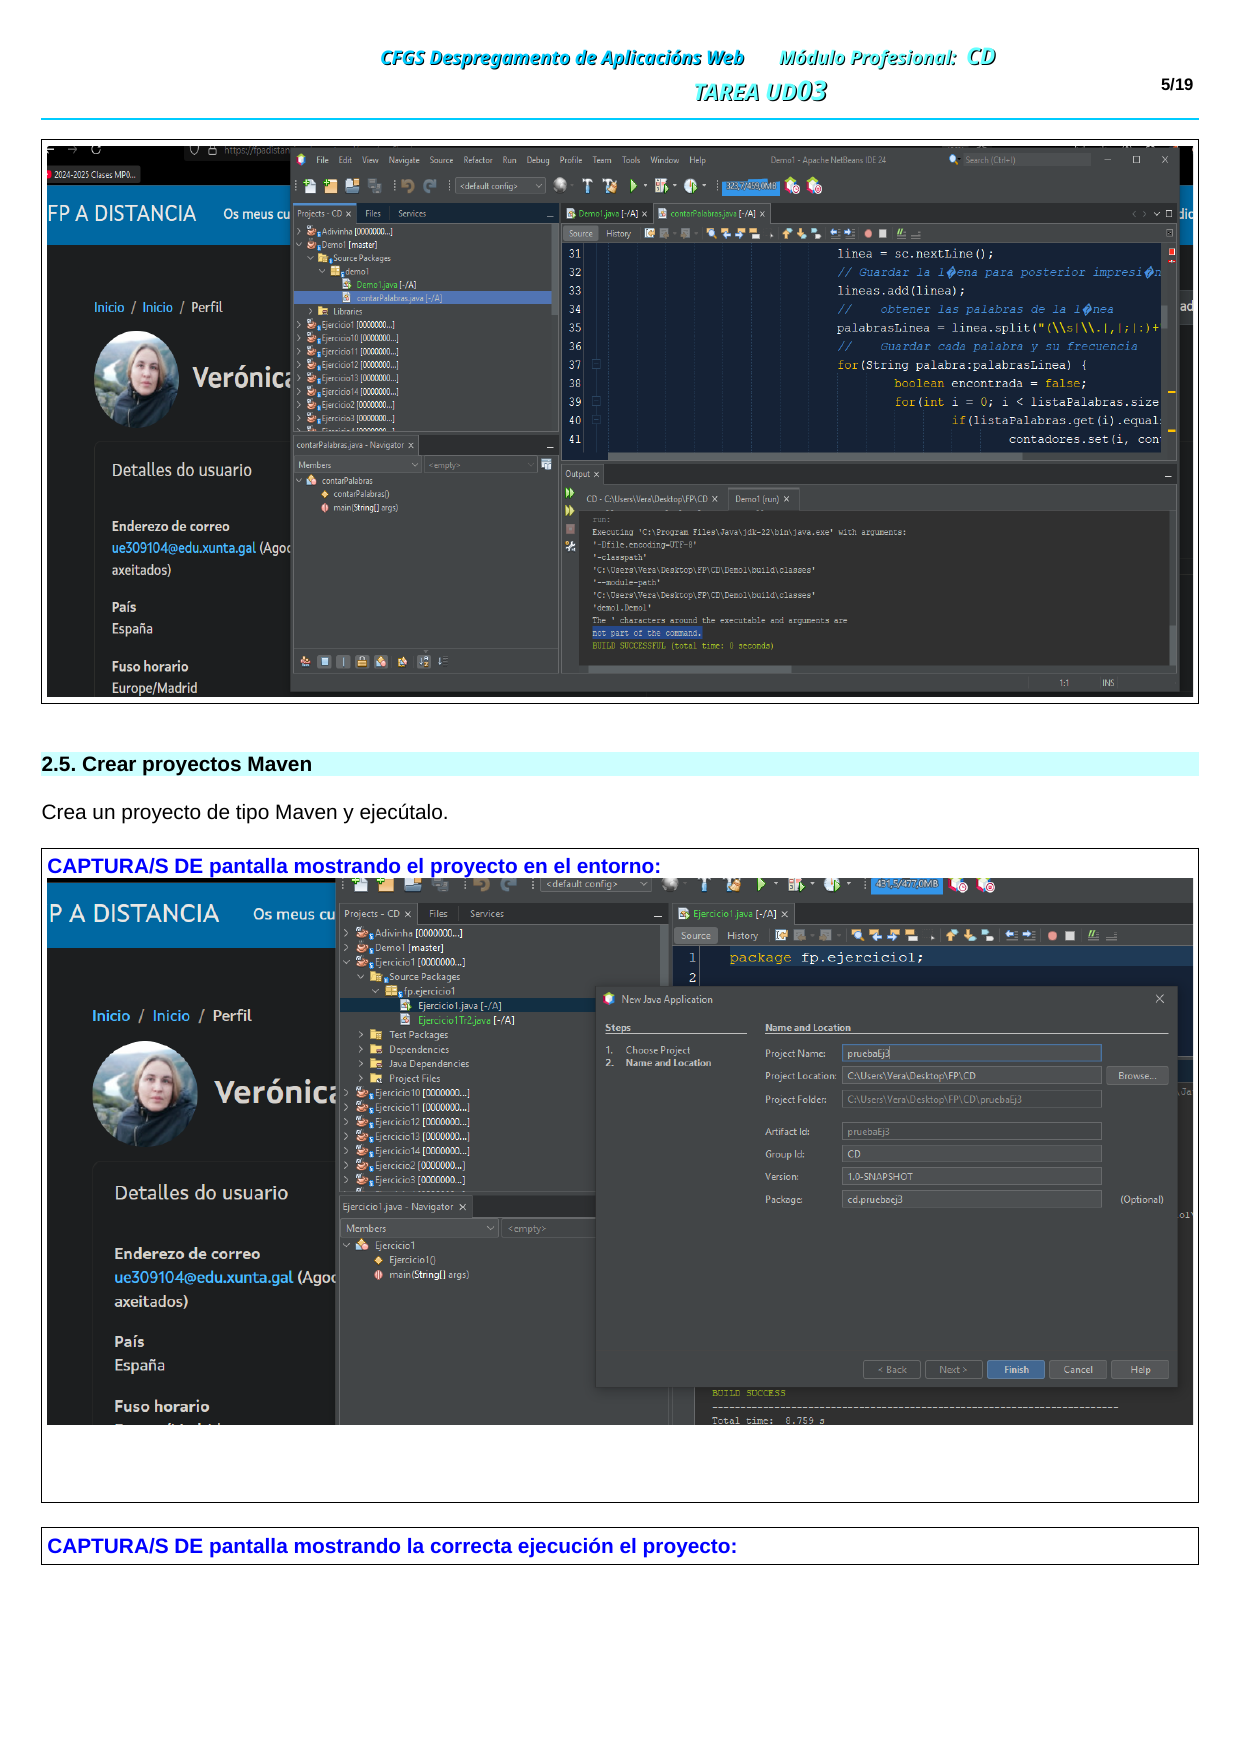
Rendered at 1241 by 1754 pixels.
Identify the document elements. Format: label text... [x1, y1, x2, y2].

text 2.5. Crear proyectos Maven [41, 752, 1199, 776]
table_header CAPTURA/S DE pantalla mostrando el proyecto en el entorno: [42, 849, 1198, 1502]
text Crea un proyecto de tipo Maven y ejecútalo. [41, 800, 1199, 824]
picture [47, 878, 1194, 1425]
table_header CAPTURA/S DE pantalla mostrando la correcta ejecución el proyecto: [42, 1528, 1198, 1564]
picture [47, 146, 1194, 697]
table_header [42, 140, 1198, 703]
